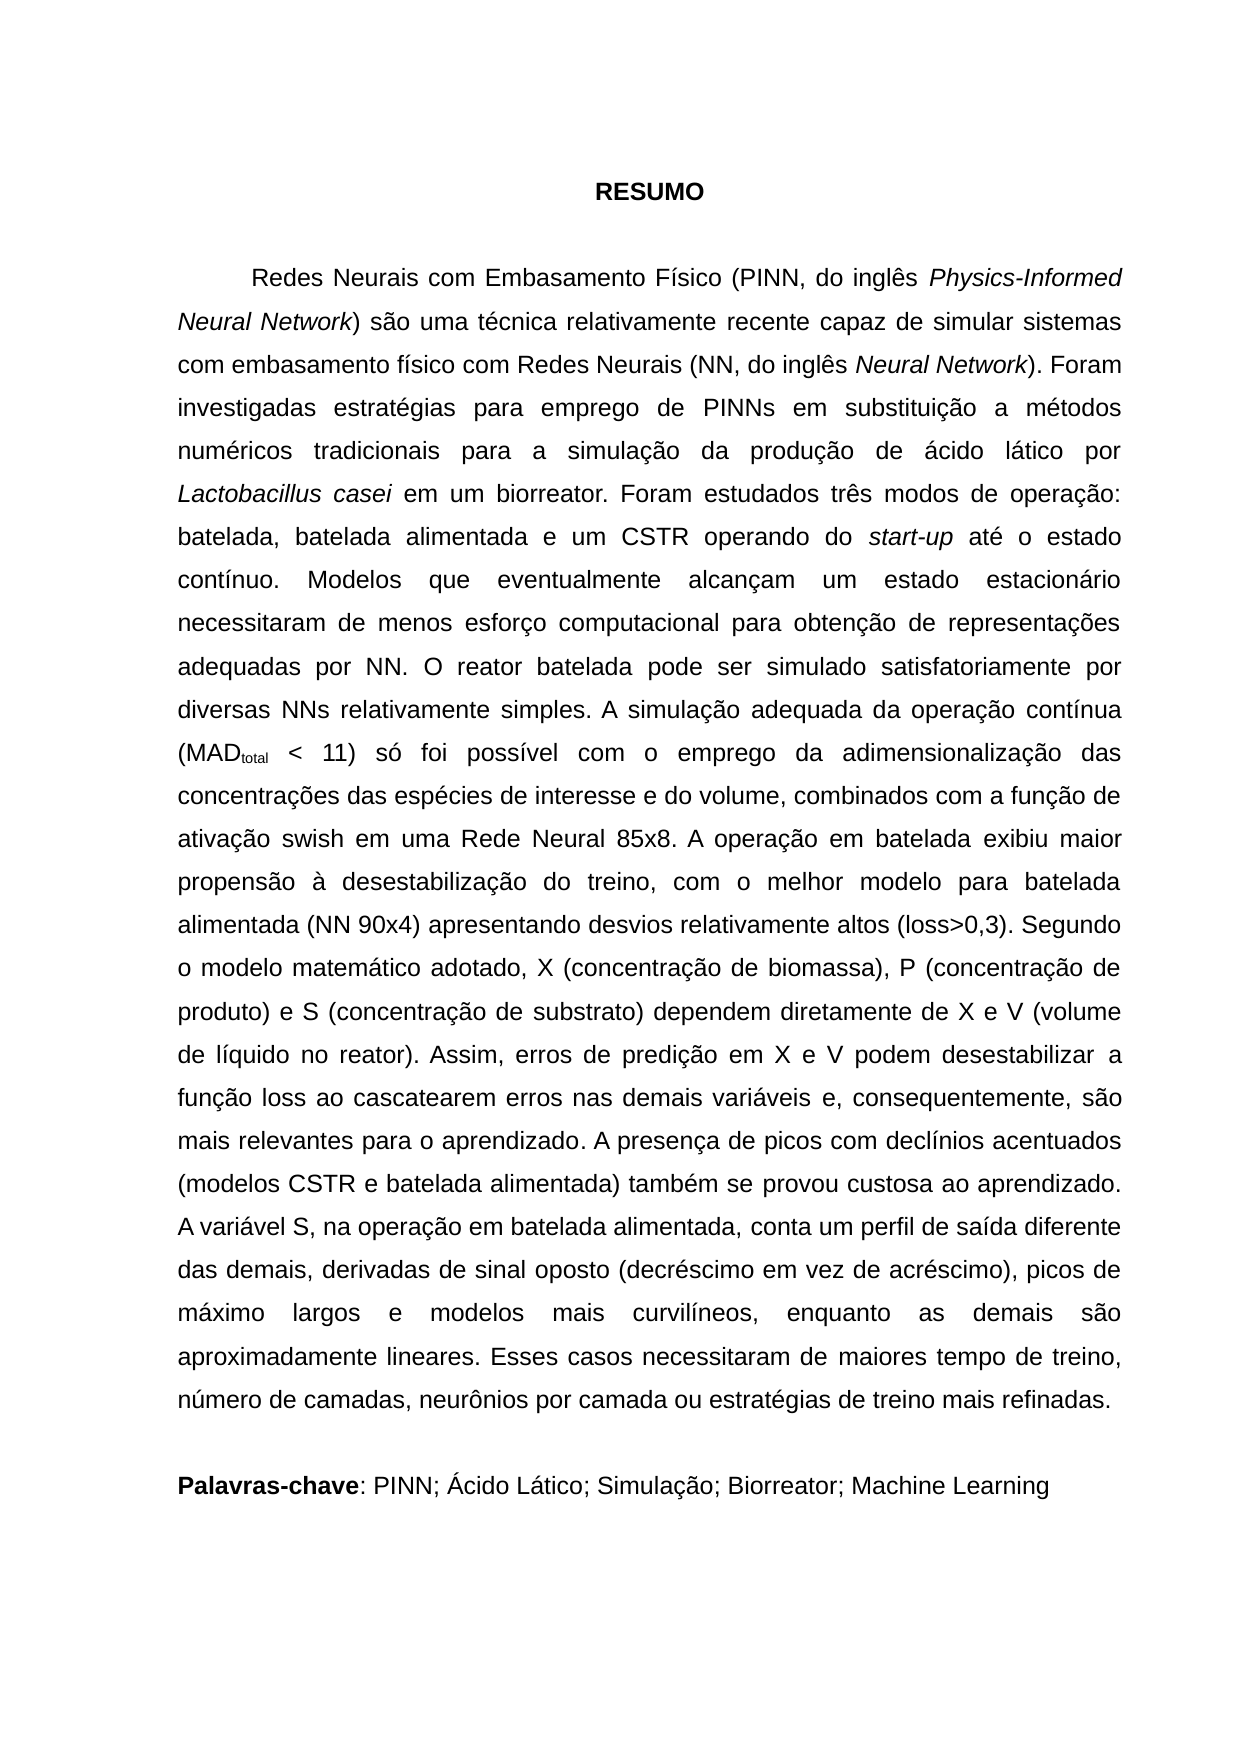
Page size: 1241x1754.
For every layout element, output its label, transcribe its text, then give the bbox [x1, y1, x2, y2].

text Palavras-chave: PINN; Ácido Lático; Simulação; Biorreator; Machine Learning [177, 1471, 1122, 1500]
text Redes Neurais com Embasamento Físico (PINN, do inglês Physics-Informed Neural Network) são uma técnica relativamente recente capaz de simular sistemas com embasamento físico com Redes Neurais (NN, do inglês Neural Network). Foram investigadas estratégias para emprego de PINNs em substituição a métodos numéricos tradicionais para a simulação da produção de ácido lático por Lactobacillus casei em um biorreator. Foram estudados três modos de operação: batelada, batelada alimentada e um CSTR operando do start-up até o estado contínuo. Modelos que eventualmente alcançam um estado estacionário necessitaram de menos esforço computacional para obtenção de representações adequadas por NN. O reator batelada pode ser simulado satisfatoriamente por diversas NNs relativamente simples. A simulação adequada da operação contínua (MADtotal < 11) só foi possível com o emprego da adimensionalização das concentrações das espécies de interesse e do volume, combinados com a função de ativação swish em uma Rede Neural 85x8. A operação em batelada exibiu maior propensão à desestabilização do treino, com o melhor modelo para batelada alimentada (NN 90x4) apresentando desvios relativamente altos (loss>0,3). Segundo o modelo matemático adotado, X (concentração de biomassa), P (concentração de produto) e S (concentração de substrato) dependem diretamente de X e V (volume de líquido no reator). Assim, erros de predição em X e V podem desestabilizar a função loss ao cascatearem erros nas demais variáveis e, consequentemente, são mais relevantes para o aprendizado. A presença de picos com declínios acentuados (modelos CSTR e batelada alimentada) também se provou custosa ao aprendizado. A variável S, na operação em batelada alimentada, conta um perfil de saída diferente das demais, derivadas de sinal oposto (decréscimo em vez de acréscimo), picos de máximo largos e modelos mais curvilíneos, enquanto as demais são aproximadamente lineares. Esses casos necessitaram de maiores tempo de treino, número de camadas, neurônios por camada ou estratégias de treino mais refinadas. [177, 263, 1122, 1413]
text RESUMO [177, 177, 1122, 206]
